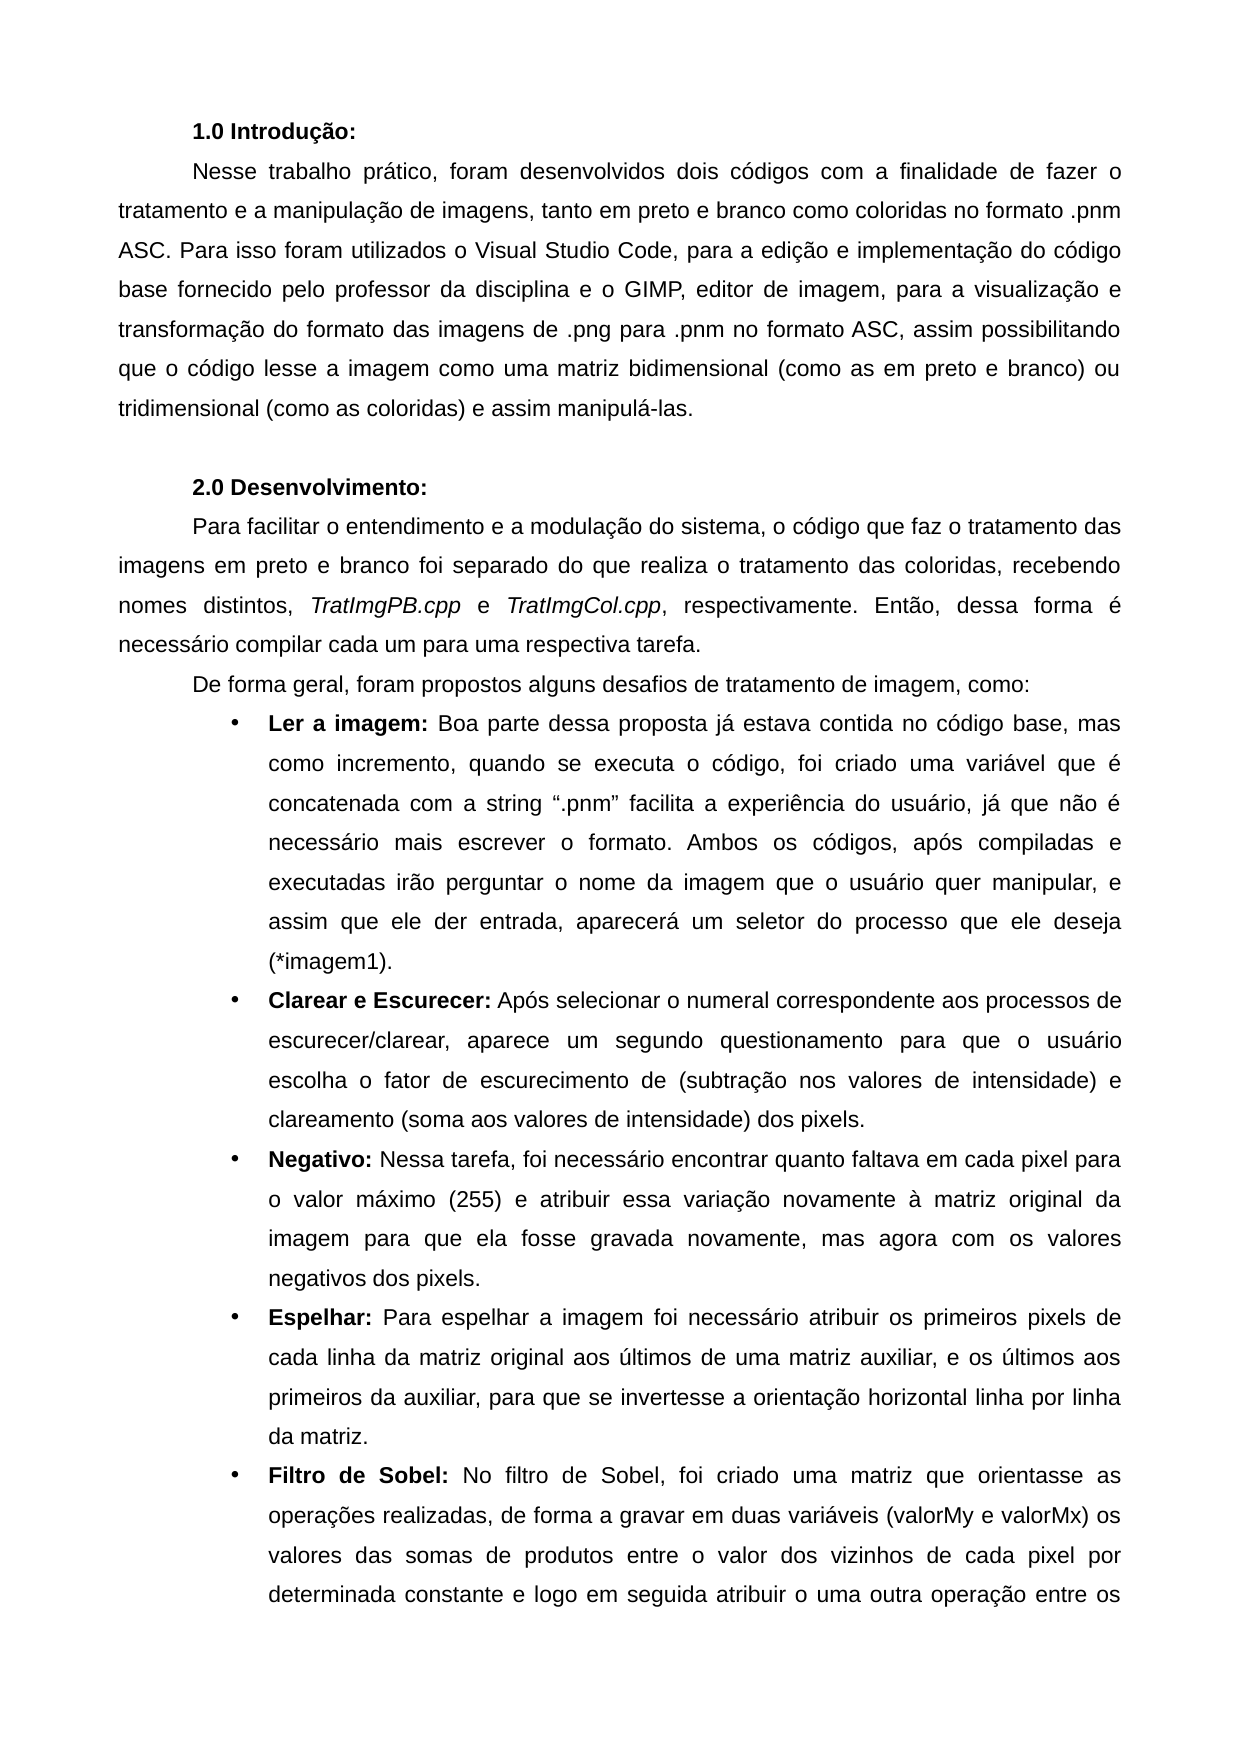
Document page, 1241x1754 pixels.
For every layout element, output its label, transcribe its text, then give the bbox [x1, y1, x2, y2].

text 1.0 Introdução: [118, 118, 1122, 144]
text Para facilitar o entendimento e a modulação do sistema, o código que faz o tratamento das imagens em preto e branco foi separado do que realiza o tratamento das coloridas, recebendo nomes distintos, TratImgPB.cpp e TratImgCol.cpp, respectivamente. Então, dessa forma é necessário compilar cada um para uma respectiva tarefa. [118, 513, 1122, 658]
text De forma geral, foram propostos alguns desafios de tratamento de imagem, como: [118, 671, 1122, 697]
text 2.0 Desenvolvimento: [118, 473, 1122, 500]
text Nesse trabalho prático, foram desenvolvidos dois códigos com a finalidade de fazer o tratamento e a manipulação de imagens, tanto em preto e branco como coloridas no formato .pnm ASC. Para isso foram utilizados o Visual Studio Code, para a edição e implementação do código base fornecido pelo professor da disciplina e o GIMP, editor de imagem, para a visualização e transformação do formato das imagens de .png para .pnm no formato ASC, assim possibilitando que o código lesse a imagem como uma matriz bidimensional (como as em preto e branco) ou tridimensional (como as coloridas) e assim manipulá-las. [118, 158, 1122, 421]
list Negativo: Nessa tarefa, foi necessário encontrar quanto faltava em cada pixel para o valor máximo (255) e atribuir essa variação novamente à matriz original da imagem para que ela fosse gravada novamente, mas agora com os valores negativos dos pixels. [231, 1146, 1122, 1291]
list Espelhar: Para espelhar a imagem foi necessário atribuir os primeiros pixels de cada linha da matriz original aos últimos de uma matriz auxiliar, e os últimos aos primeiros da auxiliar, para que se invertesse a orientação horizontal linha por linha da matriz. [231, 1304, 1122, 1449]
list Filtro de Sobel: No filtro de Sobel, foi criado uma matriz que orientasse as operações realizadas, de forma a gravar em duas variáveis (valorMy e valorMx) os valores das somas de produtos entre o valor dos vizinhos de cada pixel por determinada constante e logo em seguida atribuir o uma outra operação entre os [231, 1462, 1122, 1608]
list Clarear e Escurecer: Após selecionar o numeral correspondente aos processos de escurecer/clarear, aparece um segundo questionamento para que o usuário escolha o fator de escurecimento de (subtração nos valores de intensidade) e clareamento (soma aos valores de intensidade) dos pixels. [231, 987, 1122, 1132]
list Ler a imagem: Boa parte dessa proposta já estava contida no código base, mas como incremento, quando se executa o código, foi criado uma variável que é concatenada com a string “.pnm” facilita a experiência do usuário, já que não é necessário mais escrever o formato. Ambos os códigos, após compiladas e executadas irão perguntar o nome da imagem que o usuário quer manipular, e assim que ele der entrada, aparecerá um seletor do processo que ele deseja (*imagem1). [231, 710, 1122, 974]
